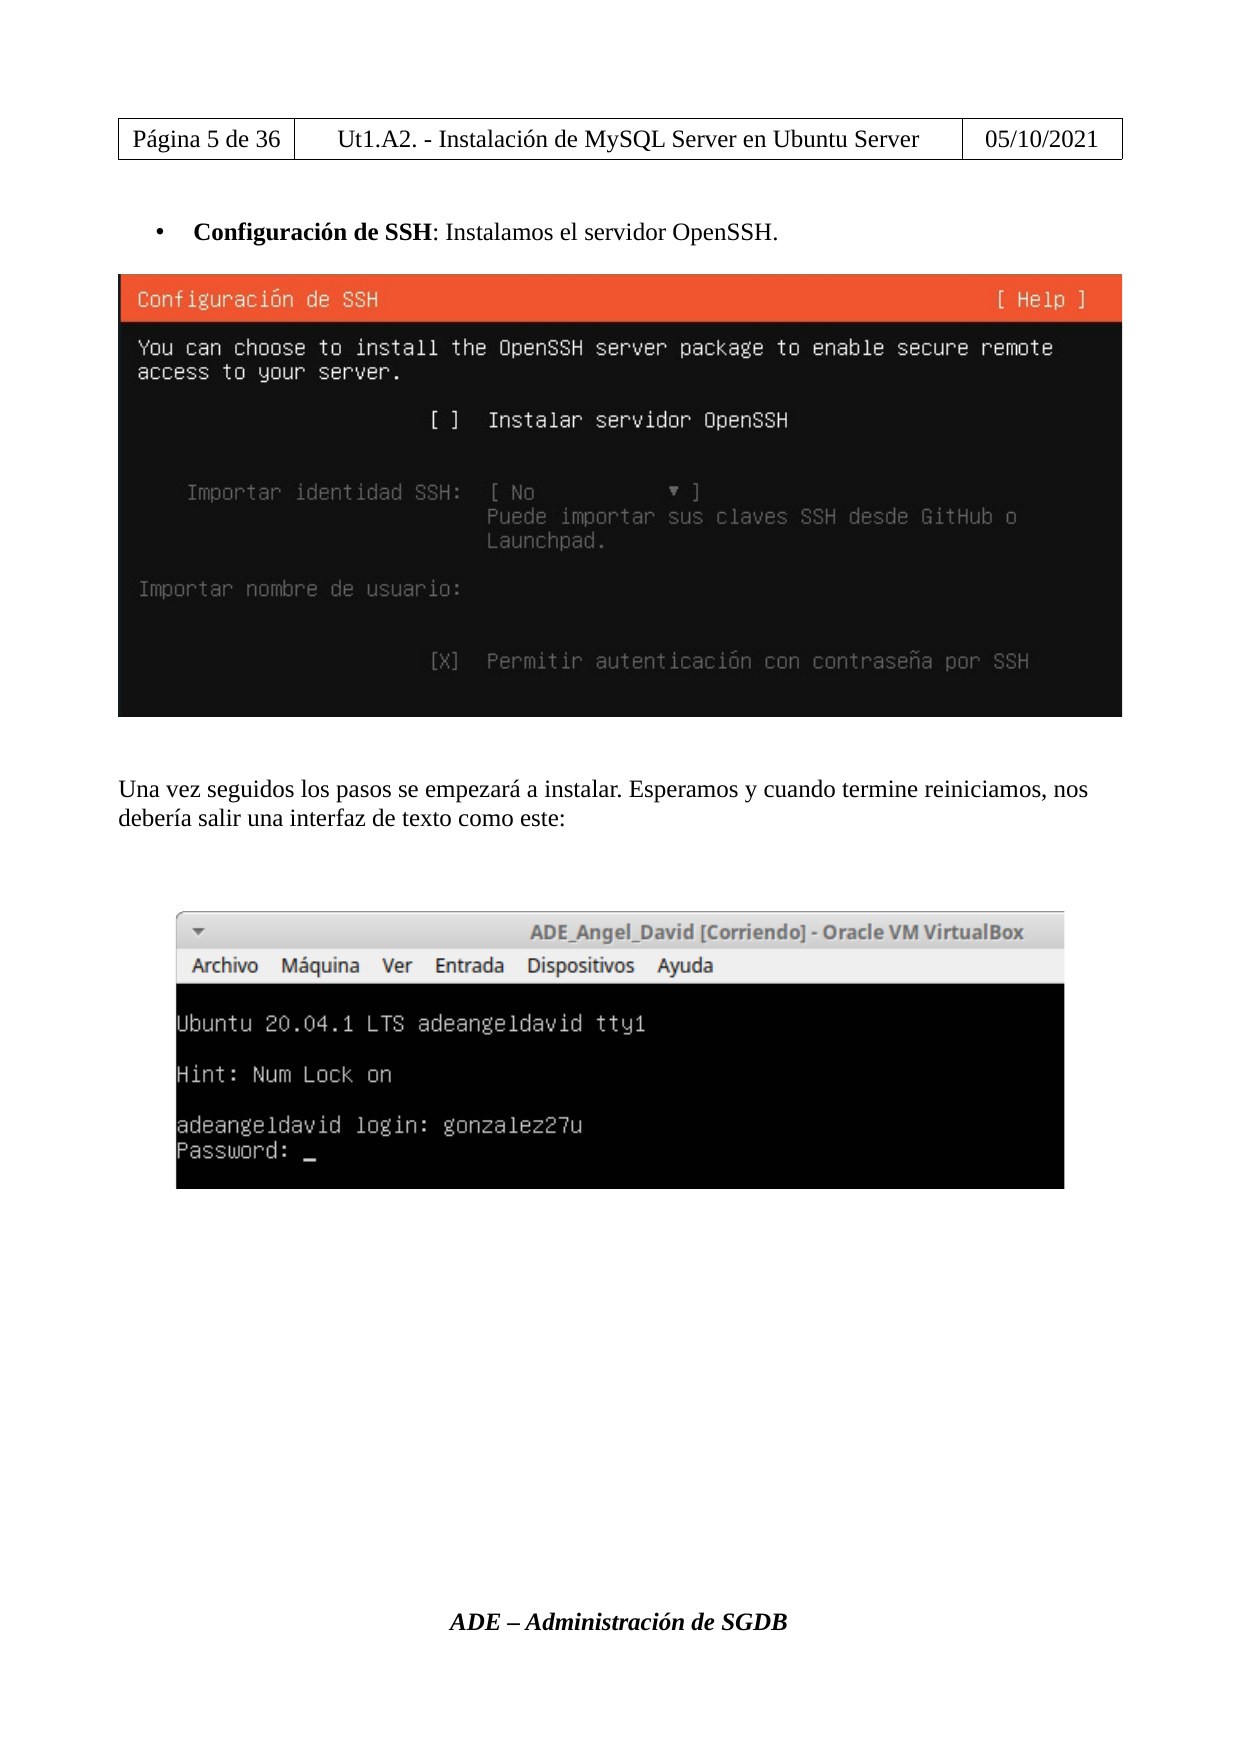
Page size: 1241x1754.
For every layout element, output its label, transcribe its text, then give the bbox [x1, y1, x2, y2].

text Una vez seguidos los pasos se empezará a instalar. Esperamos y cuando termine reiniciamos, nos debería salir una interfaz de texto como este: [118, 774, 1122, 832]
list Configuración de SSH: Instalamos el servidor OpenSSH. [156, 217, 1122, 246]
picture [118, 274, 1123, 717]
picture [175, 911, 1065, 1189]
